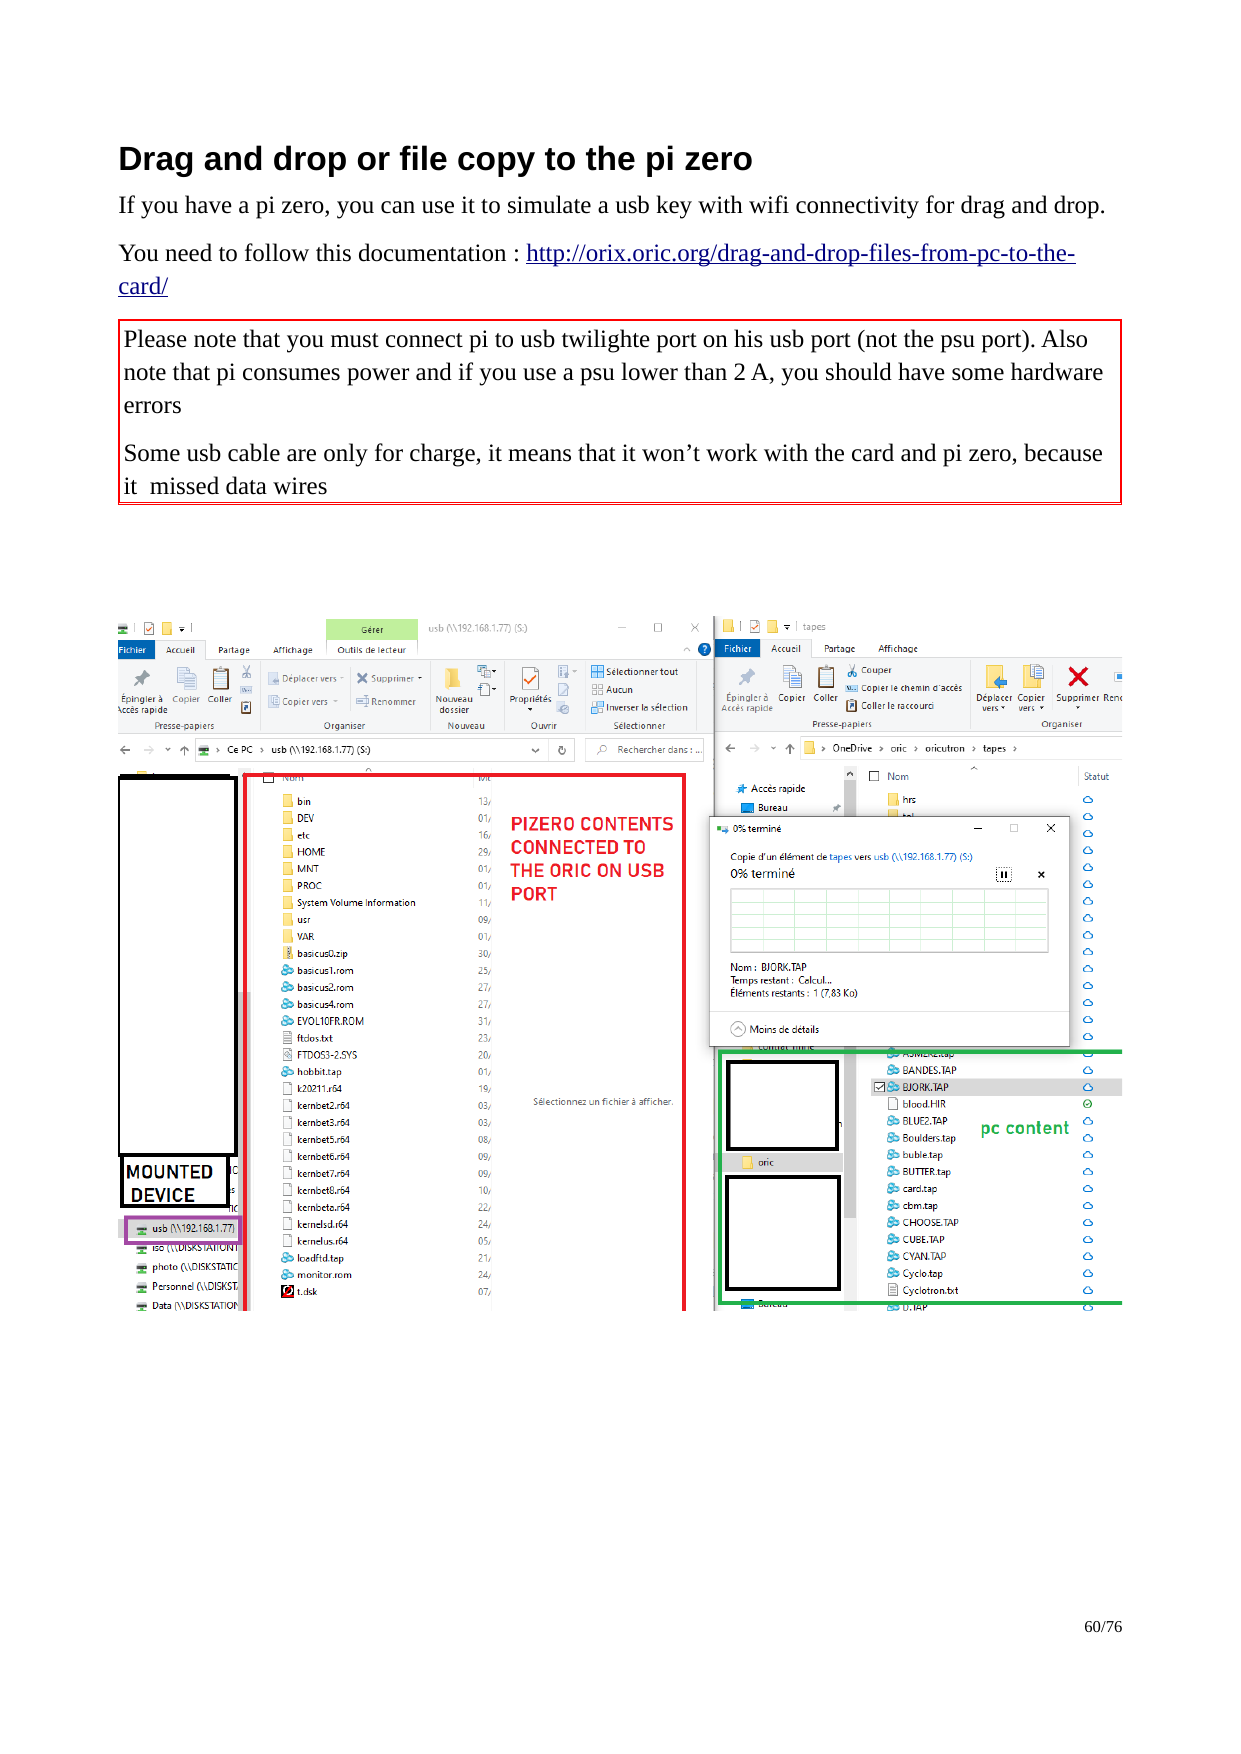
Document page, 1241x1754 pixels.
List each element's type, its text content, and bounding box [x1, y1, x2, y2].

picture [118, 616, 1123, 1311]
text If you have a pi zero, you can use it to simulate a usb key with wifi connectivity for drag and drop. [118, 190, 1122, 219]
text You need to follow this documentation : http://orix.oric.org/drag-and-drop-files-from-pc-to-the-card/ [118, 238, 1122, 300]
text Please note that you must connect pi to usb twilighte port on his usb port (not the psu port). Also note that pi consumes power and if you use a psu lower than 2 A, you should have some hardware errors [120, 321, 1120, 419]
text Some usb cable are only for charge, it means that it won’t work with the card and pi zero, because it missed data wires [120, 433, 1120, 502]
subtitle Drag and drop or file copy to the pi zero [118, 139, 1122, 178]
